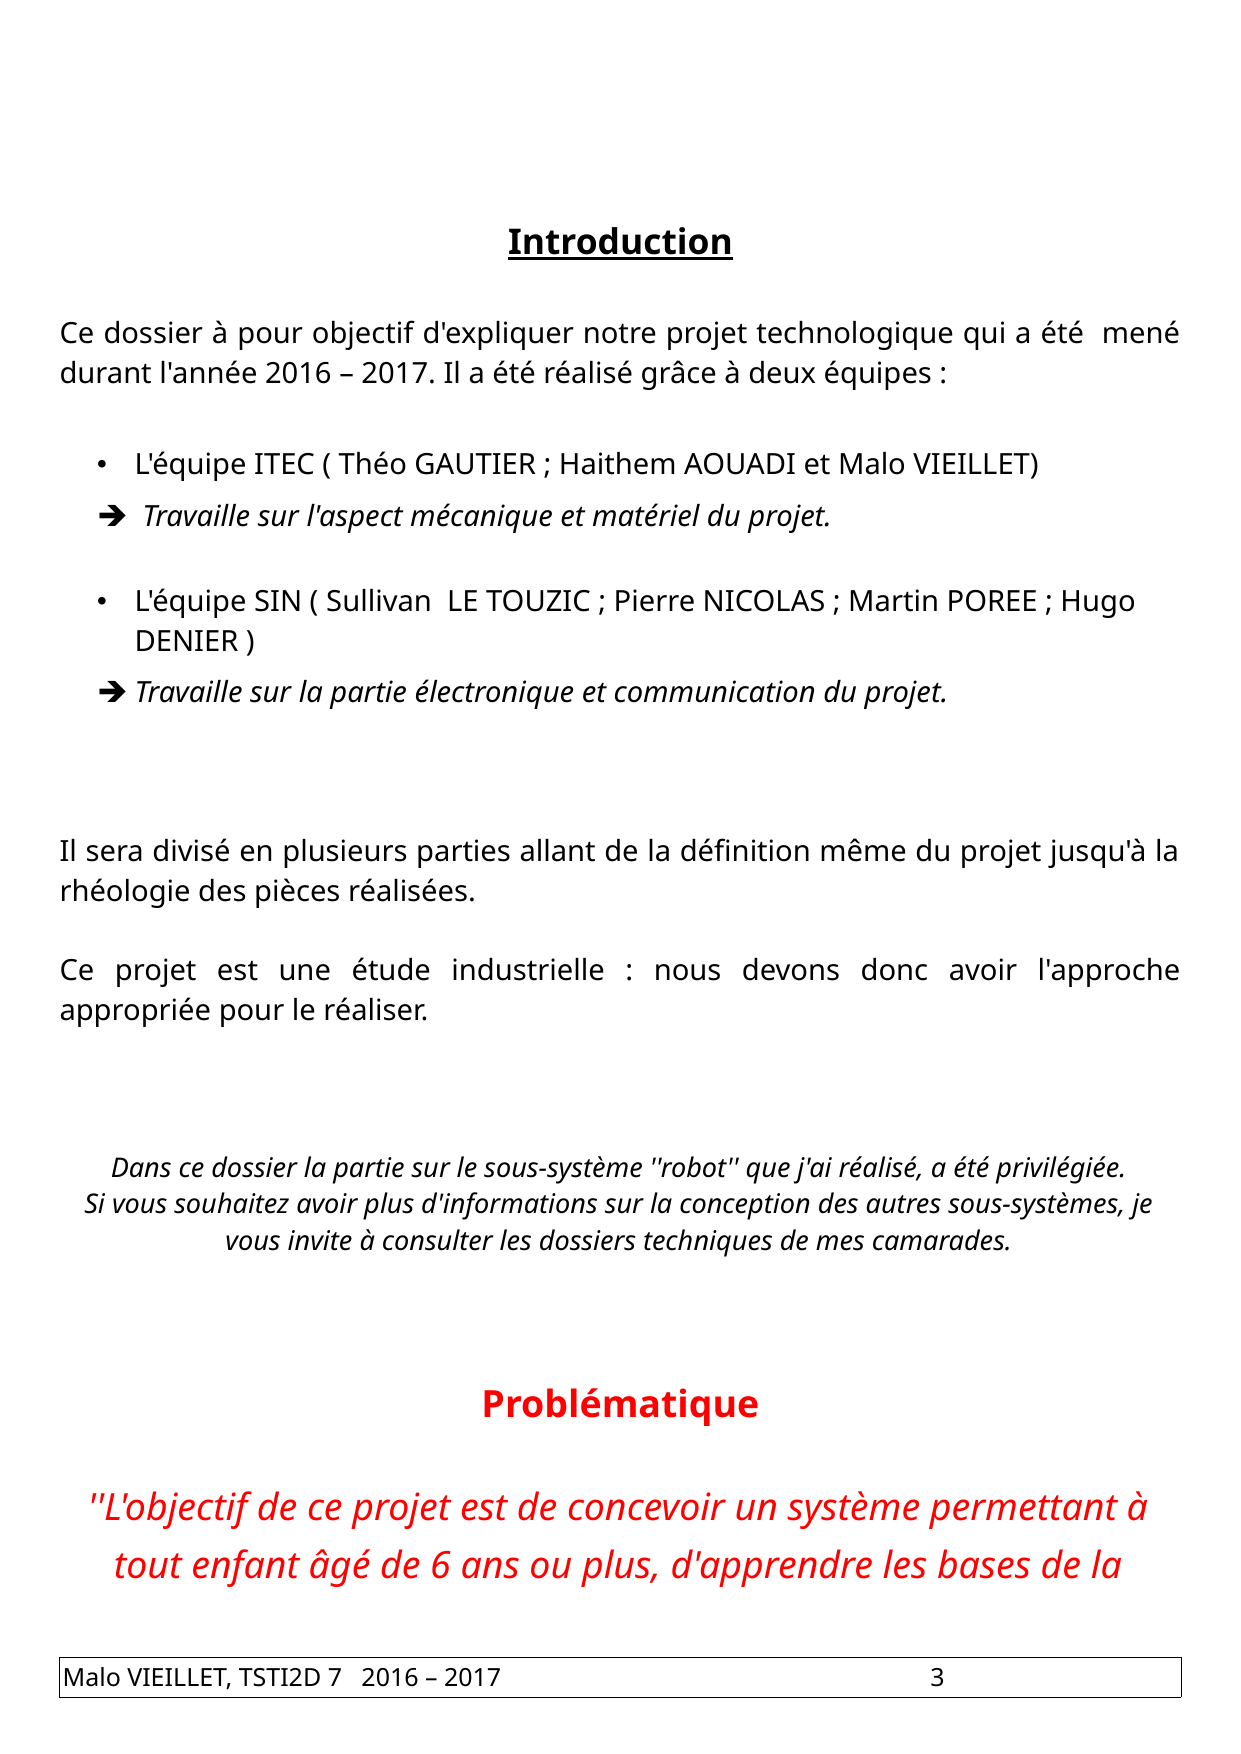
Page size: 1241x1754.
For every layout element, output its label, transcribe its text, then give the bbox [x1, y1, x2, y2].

list L'équipe SIN ( Sullivan LE TOUZIC ; Pierre NICOLAS ; Martin POREE ; Hugo DENIER ) [97, 580, 1181, 659]
text Ce dossier à pour objectif d'expliquer notre projet technologique qui a été mené durant l'année 2016 – 2017. Il a été réalisé grâce à deux équipes : [59, 312, 1181, 392]
list L'équipe ITEC ( Théo GAUTIER ; Haithem AOUADI et Malo VIEILLET) [97, 443, 1181, 483]
text Si vous souhaitez avoir plus d'informations sur la conception des autres sous-systèmes, je vous invite à consulter les dossiers techniques de mes camarades. [59, 1185, 1181, 1259]
text Introduction [59, 216, 1181, 264]
text Problématique [59, 1378, 1181, 1429]
list Travaille sur la partie électronique et communication du projet. [97, 671, 1181, 711]
text Il sera divisé en plusieurs parties allant de la définition même du projet jusqu'à la rhéologie des pièces réalisées. [59, 831, 1181, 910]
text Dans ce dossier la partie sur le sous-système ''robot'' que j'ai réalisé, a été privilégiée. [59, 1148, 1181, 1185]
text ''L'objectif de ce projet est de concevoir un système permettant à tout enfant âgé de 6 ans ou plus, d'apprendre les bases de la [59, 1480, 1181, 1589]
list Travaille sur l'aspect mécanique et matériel du projet. [97, 495, 1181, 534]
text Ce projet est une étude industrielle : nous devons donc avoir l'approche appropriée pour le réaliser. [59, 949, 1181, 1029]
